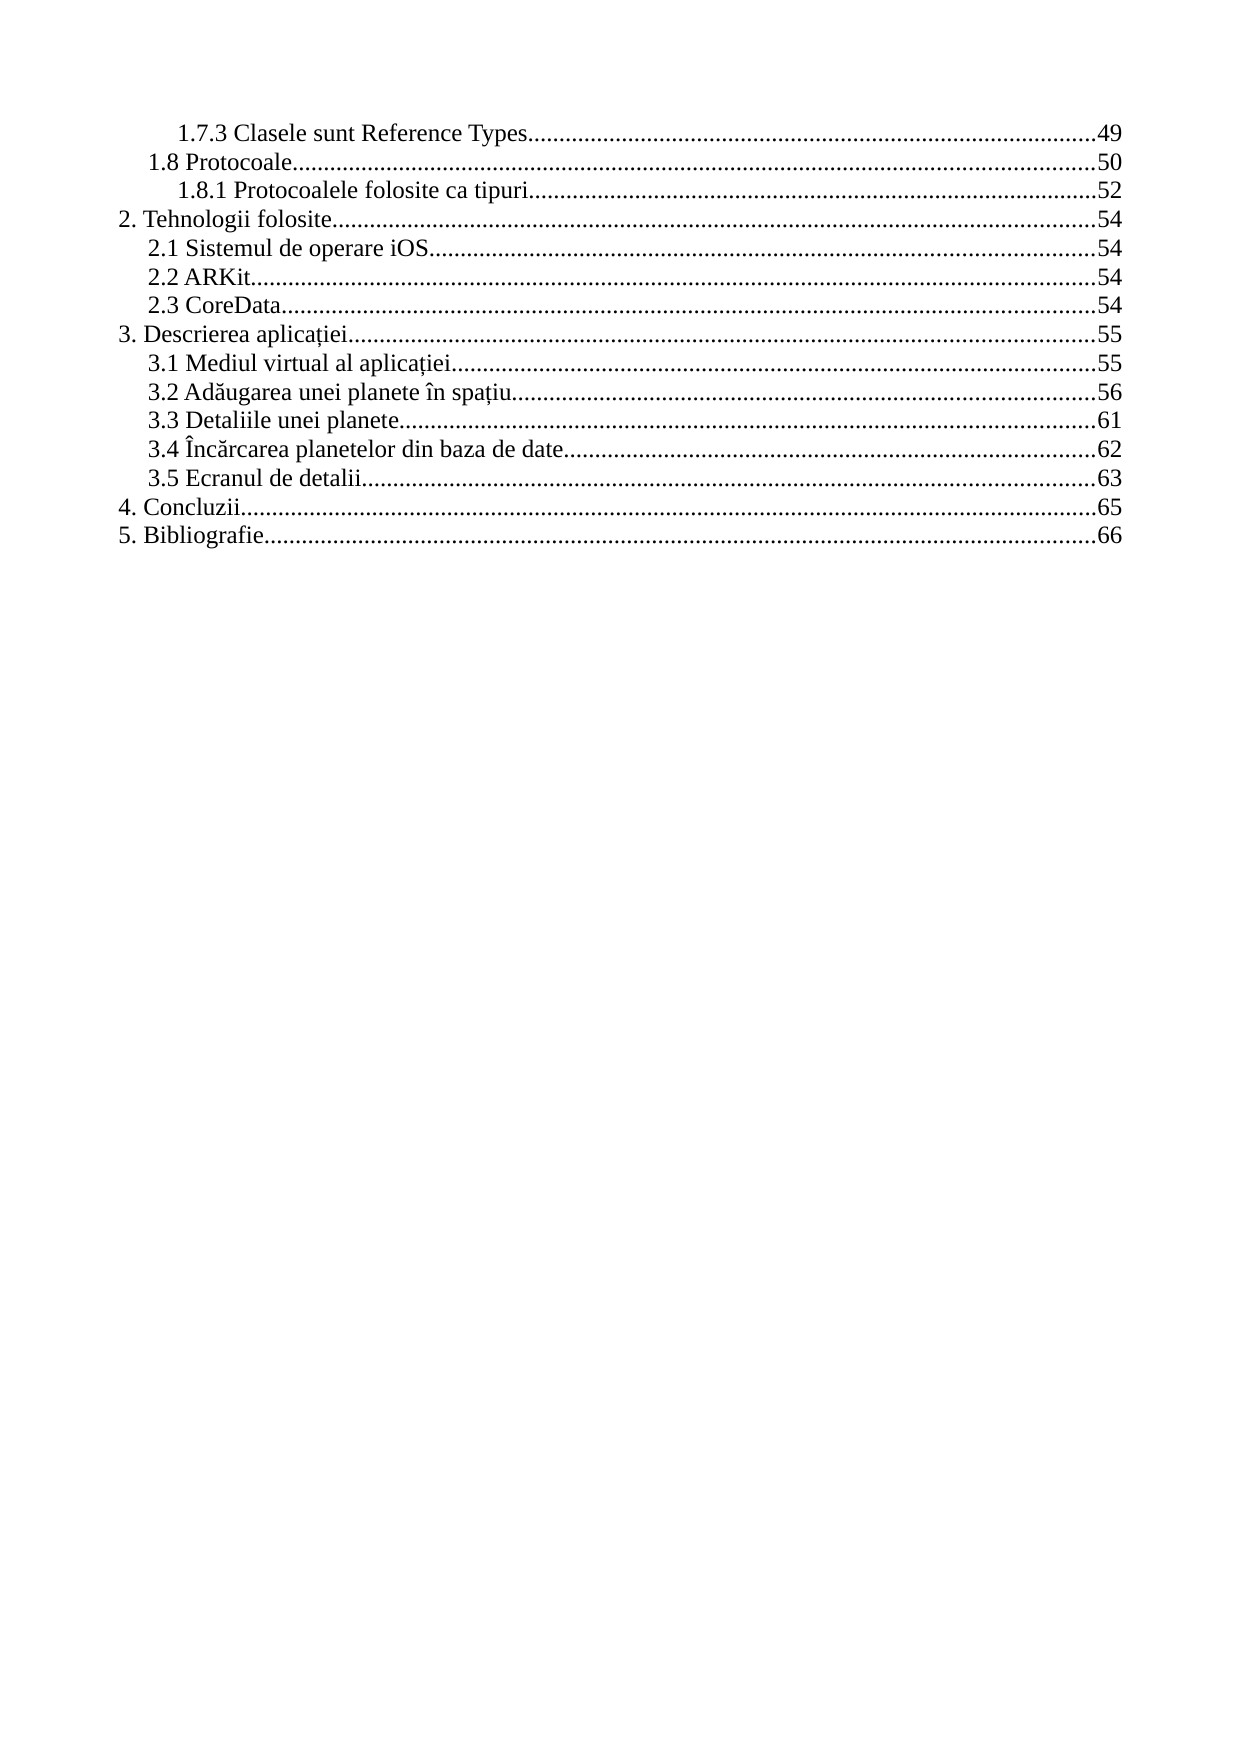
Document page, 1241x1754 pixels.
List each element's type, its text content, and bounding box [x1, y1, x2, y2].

text 2.3 CoreData 54 [148, 291, 1122, 319]
text 3.2 Adăugarea unei planete în spațiu 56 [148, 377, 1122, 406]
text 3.5 Ecranul de detalii 63 [148, 463, 1122, 492]
text 2. Tehnologii folosite 54 [118, 204, 1122, 233]
text 3.3 Detaliile unei planete 61 [148, 406, 1122, 434]
text 3.1 Mediul virtual al aplicației 55 [148, 348, 1122, 377]
text 3. Descrierea aplicației 55 [118, 319, 1122, 348]
text 2.1 Sistemul de operare iOS 54 [148, 233, 1122, 262]
text 1.8.1 Protocoalele folosite ca tipuri 52 [177, 176, 1122, 204]
text 4. Concluzii 65 [118, 492, 1122, 521]
text 1.8 Protocoale 50 [148, 147, 1122, 176]
text 1.7.3 Clasele sunt Reference Types 49 [177, 118, 1122, 147]
text 3.4 Încărcarea planetelor din baza de date 62 [148, 434, 1122, 463]
text 5. Bibliografie 66 [118, 521, 1122, 549]
text 2.2 ARKit 54 [148, 262, 1122, 291]
